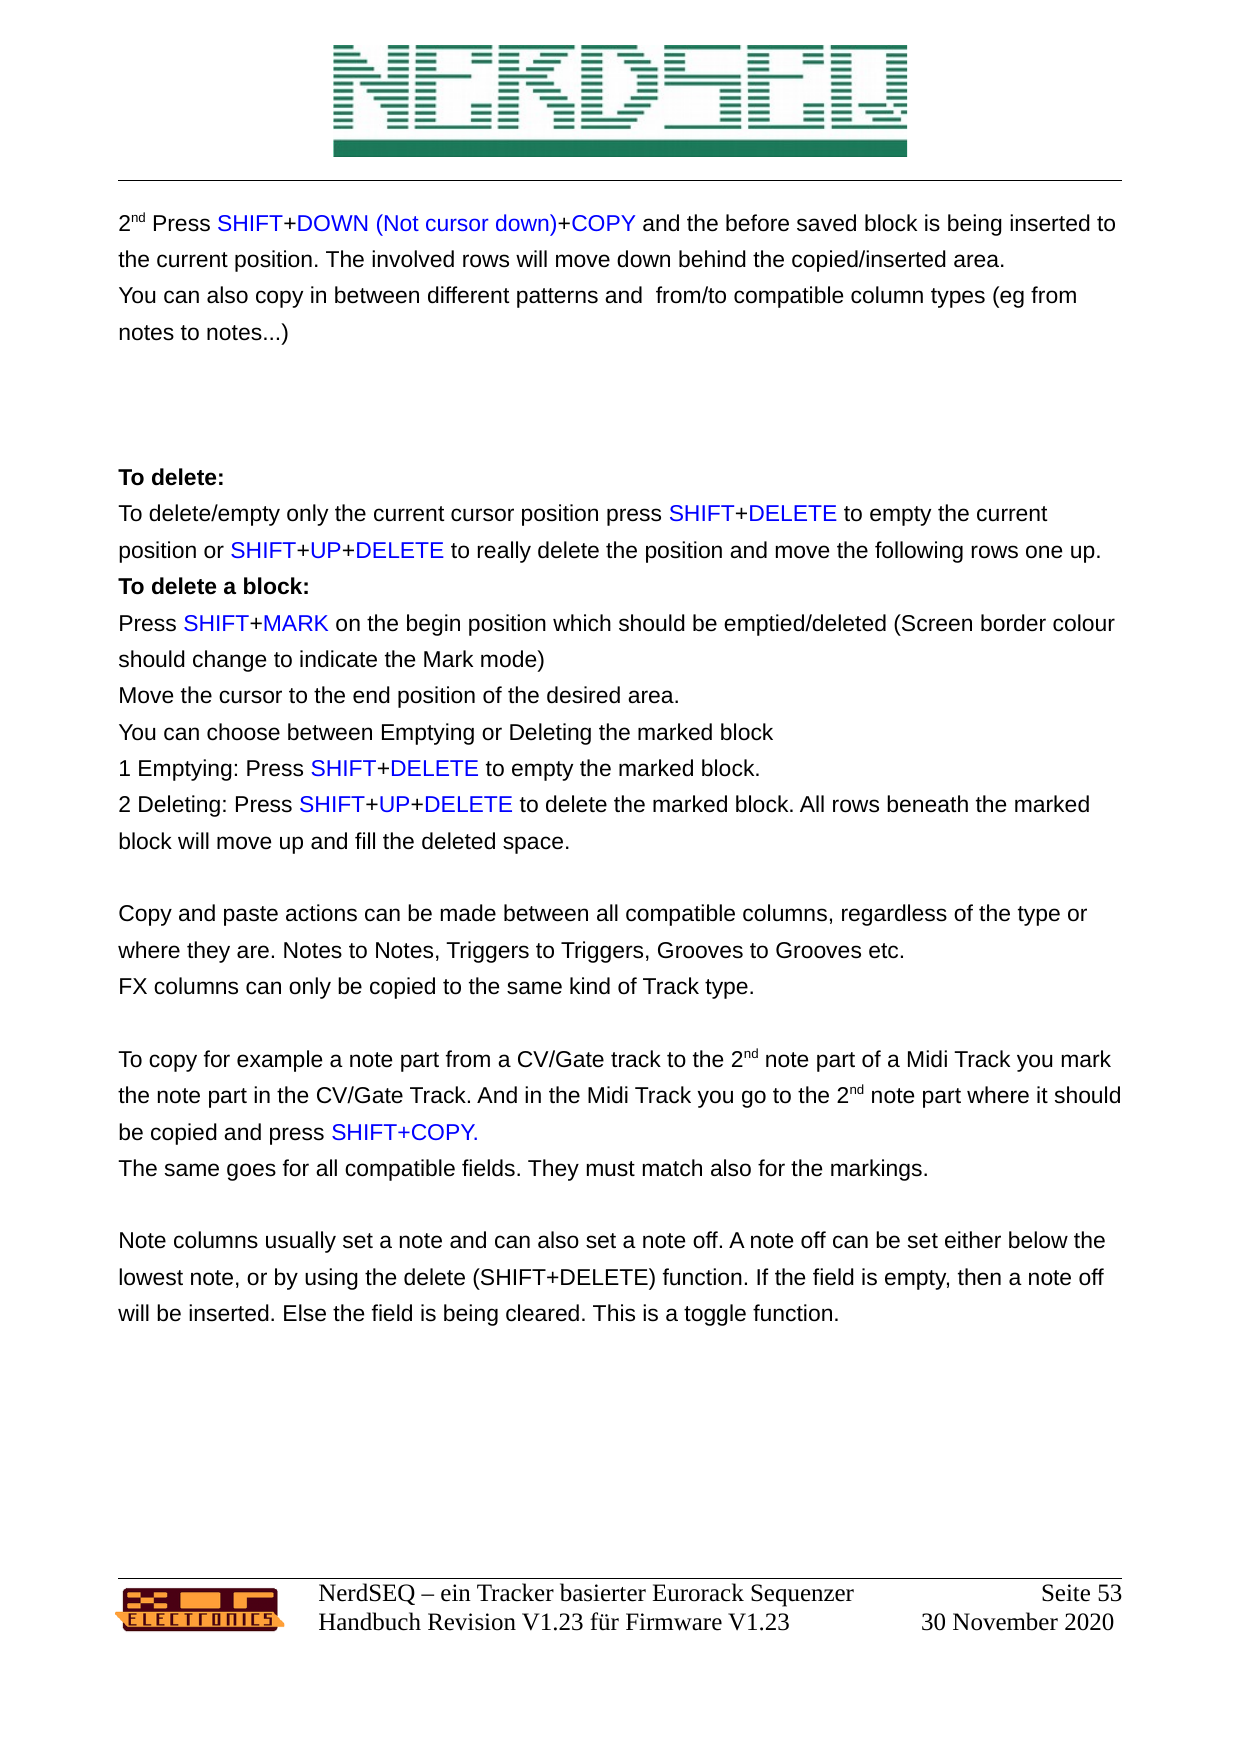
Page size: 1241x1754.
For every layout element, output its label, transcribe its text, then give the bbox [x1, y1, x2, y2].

text To copy for example a note part from a CV/Gate track to the 2nd note part of a Midi Track you mark the note part in the CV/Gate Track. And in the Midi Track you go to the 2nd note part where it should be copied and press SHIFT+COPY. [118, 1046, 1122, 1145]
text To delete a block: [118, 573, 1122, 599]
text The same goes for all compatible fields. They must match also for the markings. [118, 1155, 1122, 1181]
text To delete/empty only the current cursor position press SHIFT+DELETE to empty the current position or SHIFT+UP+DELETE to really delete the position and move the following rows one up. [118, 500, 1122, 563]
picture [115, 1584, 285, 1634]
text Move the cursor to the end position of the desired area. [118, 682, 1122, 708]
text Note columns usually set a note and can also set a note off. A note off can be set either below the lowest note, or by using the delete (SHIFT+DELETE) function. If the field is empty, then a note off will be inserted. Else the field is being cleared. This is a toggle function. [118, 1227, 1122, 1327]
text You can also copy in between different patterns and from/to compatible column types (eg from notes to notes...) [118, 282, 1122, 345]
text 2 Deleting: Press SHIFT+UP+DELETE to delete the marked block. All rows beneath the marked block will move up and fill the deleted space. [118, 791, 1122, 854]
text To delete: [118, 464, 1122, 490]
text 2nd Press SHIFT+DOWN (Not cursor down)+COPY and the before saved block is being inserted to the current position. The involved rows will move down behind the copied/inserted area. [118, 209, 1122, 272]
text Copy and paste actions can be made between all compatible columns, regardless of the type or where they are. Notes to Notes, Triggers to Triggers, Grooves to Grooves etc. [118, 900, 1122, 963]
text 1 Emptying: Press SHIFT+DELETE to empty the marked block. [118, 755, 1122, 781]
picture [333, 45, 908, 157]
text You can choose between Emptying or Deleting the marked block [118, 718, 1122, 745]
text Press SHIFT+MARK on the begin position which should be emptied/deleted (Screen border colour should change to indicate the Mark mode) [118, 609, 1122, 672]
text FX columns can only be copied to the same kind of Track type. [118, 973, 1122, 999]
